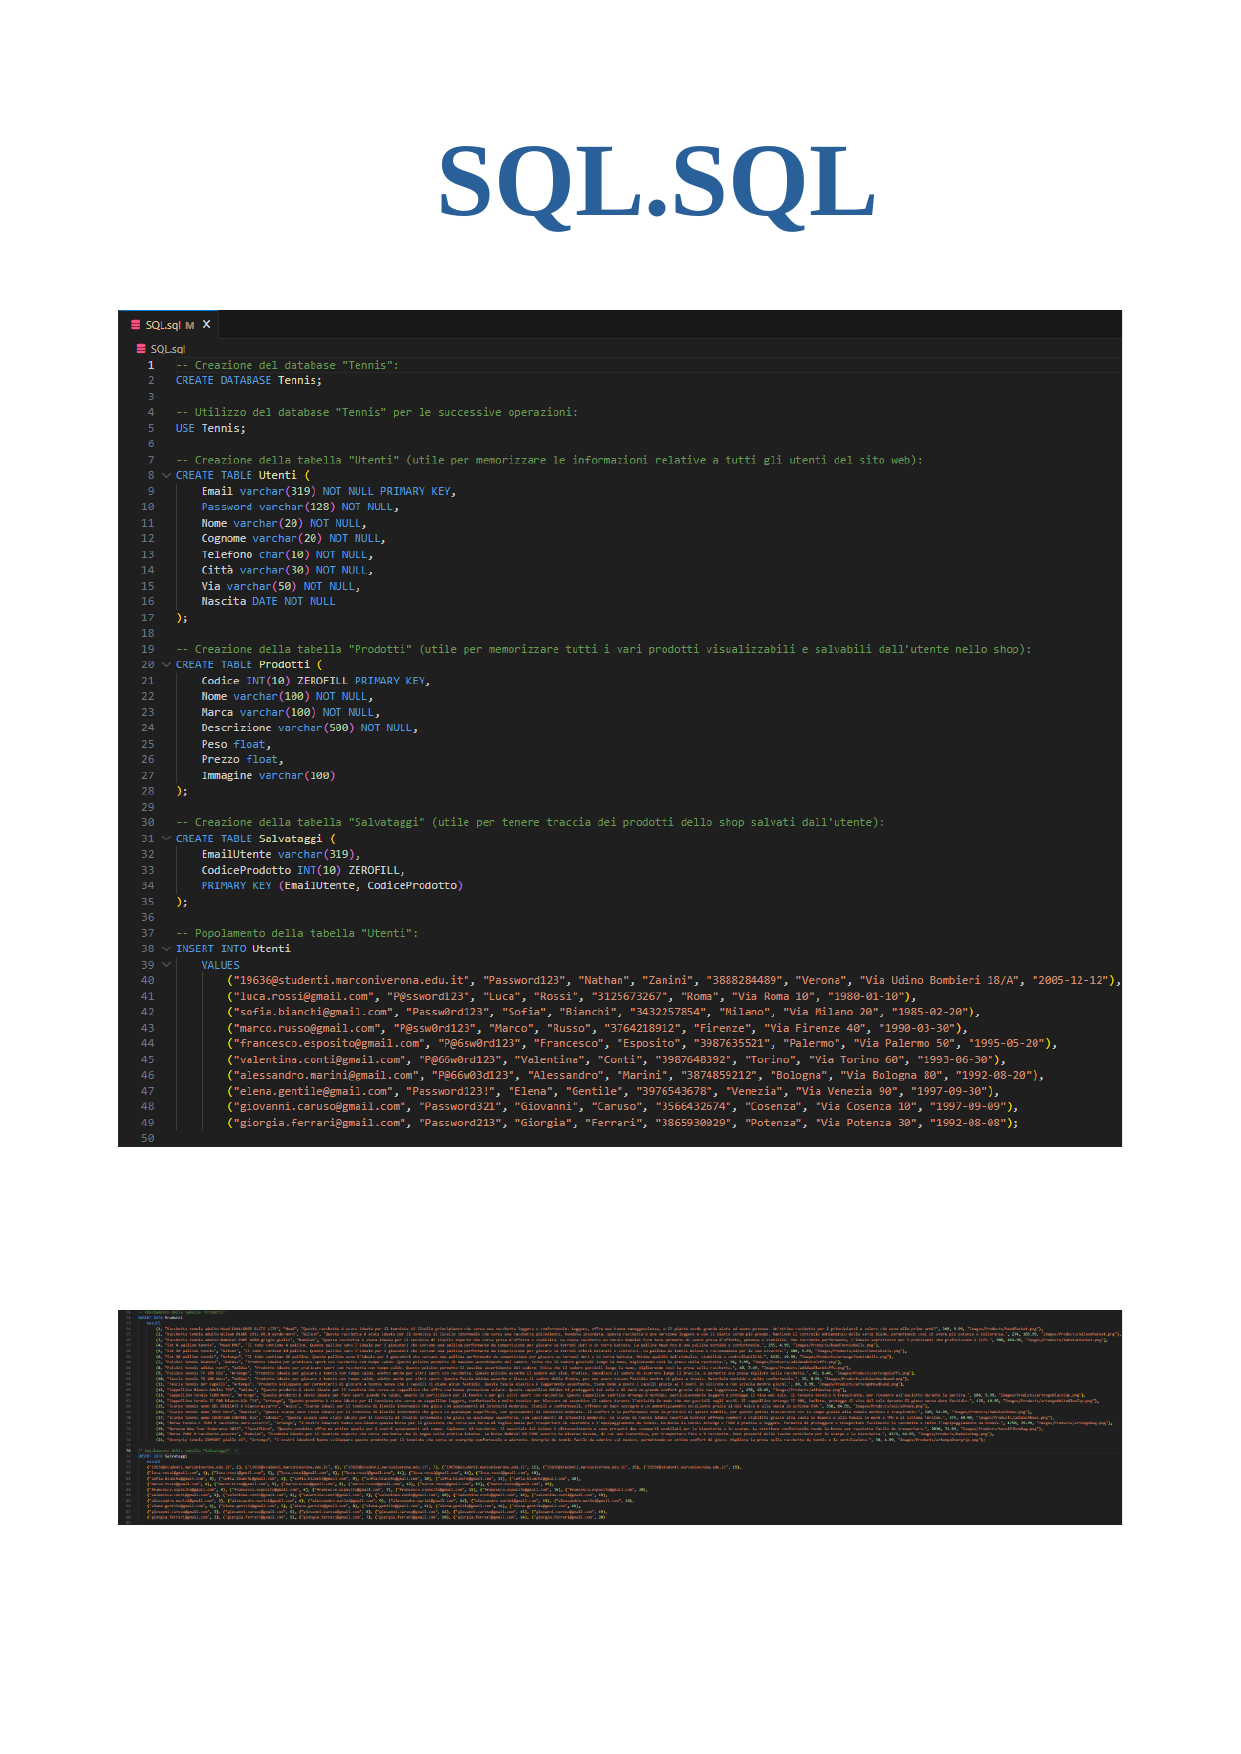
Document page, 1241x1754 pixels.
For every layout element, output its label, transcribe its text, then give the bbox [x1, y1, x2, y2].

list SQL.SQL [156, 118, 1122, 238]
picture [118, 1310, 1123, 1525]
picture [118, 310, 1123, 1147]
